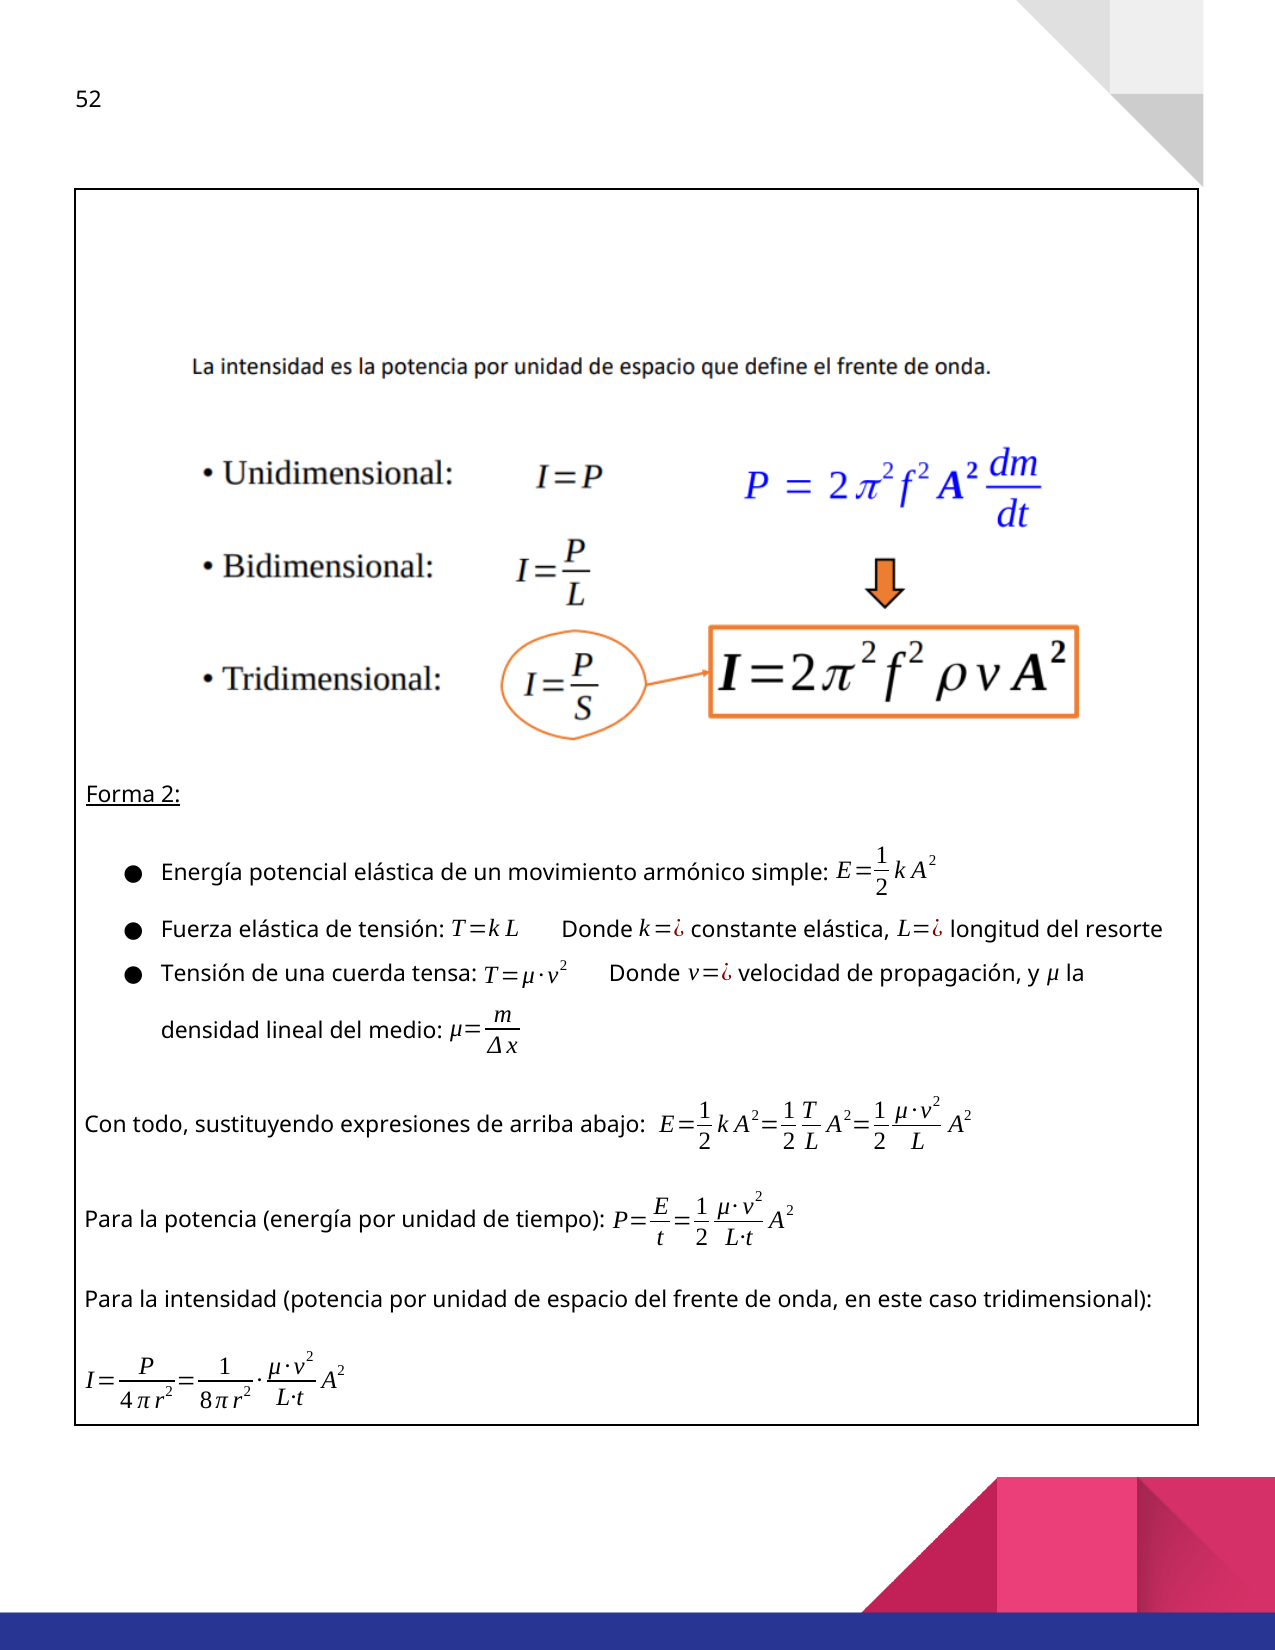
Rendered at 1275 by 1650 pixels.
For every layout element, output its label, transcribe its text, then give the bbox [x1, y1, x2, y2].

picture [181, 349, 1091, 745]
table_header Forma 1 Forma 2: Energía potencial elástica de un movimiento armónico simple: Fuerza elástica de tensión: Donde constante elástica, longitud del resorte Tensión de una cuerda tensa: Donde velocidad de propagación, y la densidad lineal del medio: Con todo, sustituyendo expresiones de arriba abajo: Para la potencia (energía por unidad de tiempo): Para la intensidad (potencia por unidad de espacio del frente de onda, en este caso tridimensional): [76, 190, 1197, 1424]
picture [1015, 0, 1204, 188]
picture [0, 1475, 1275, 1650]
